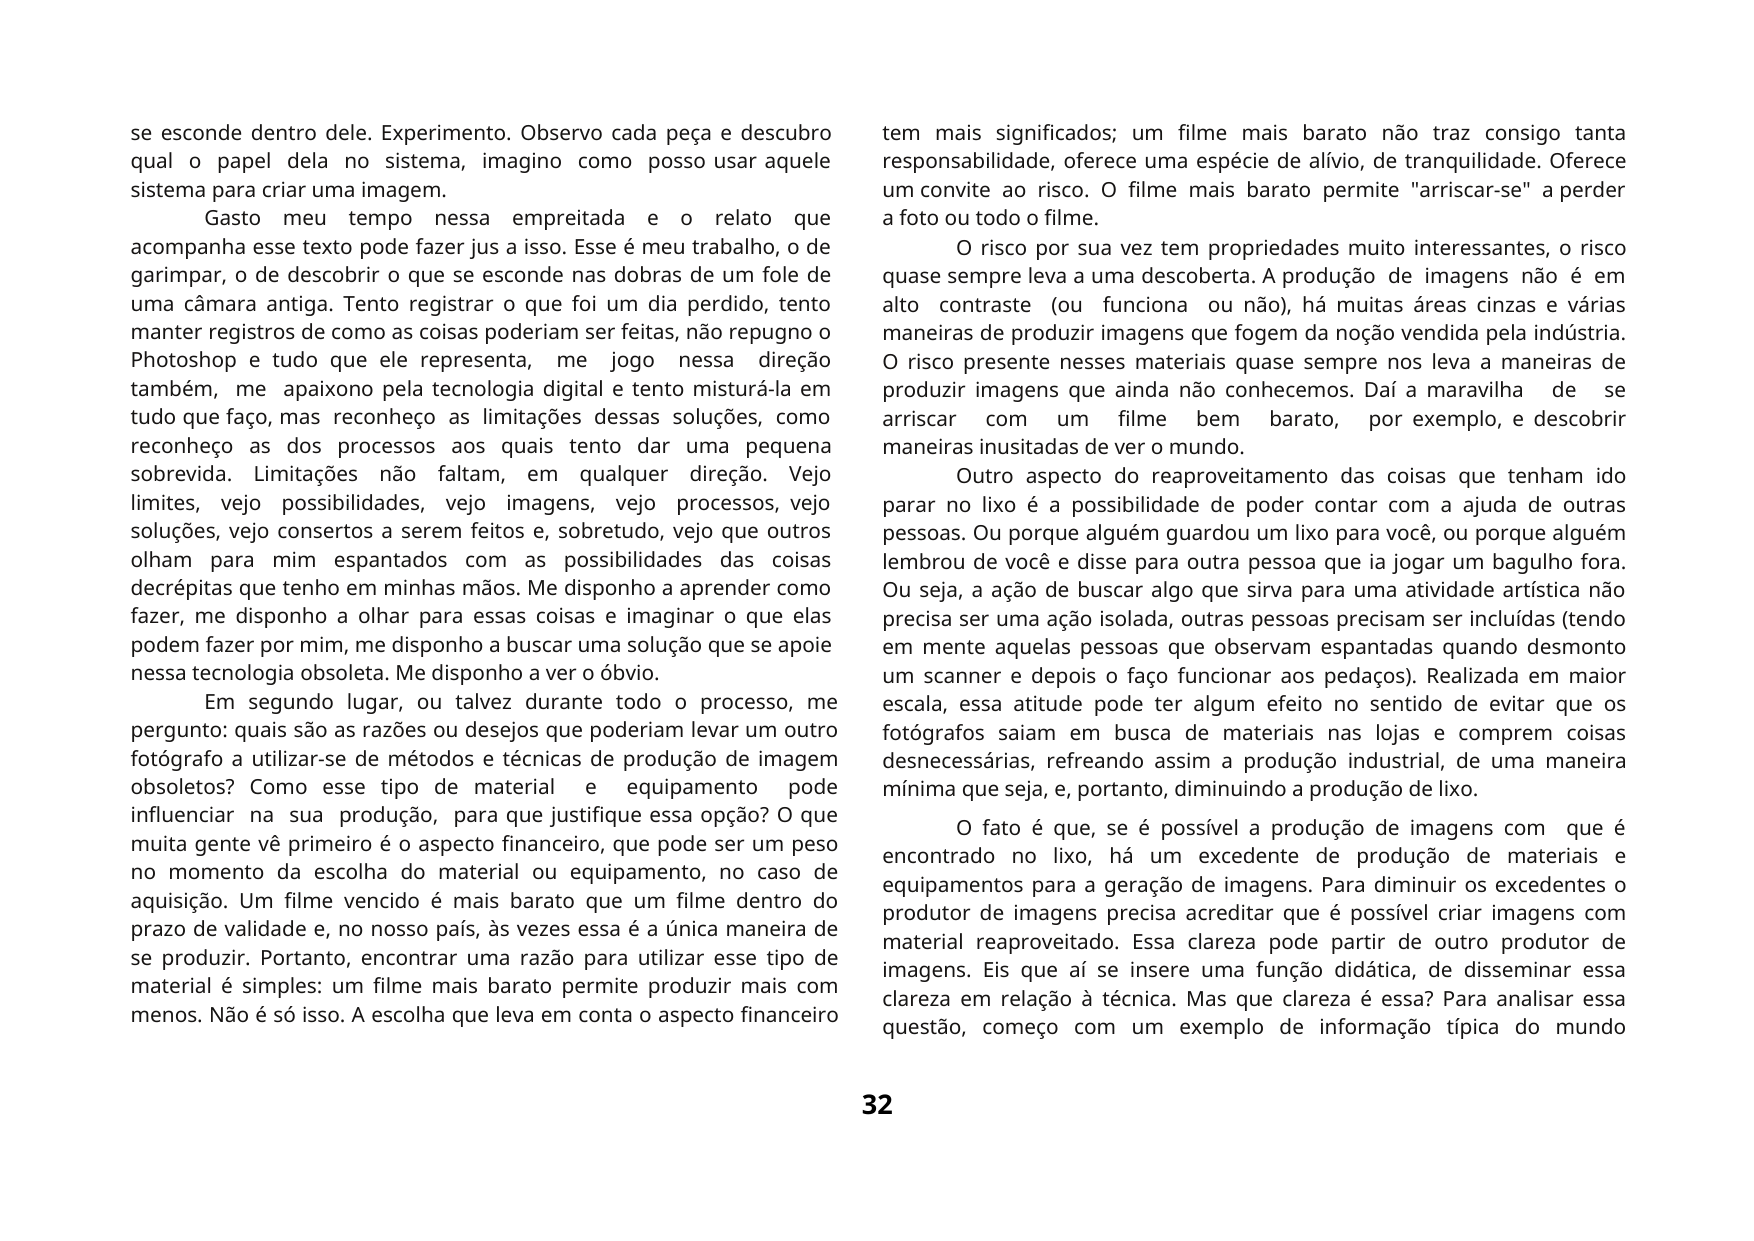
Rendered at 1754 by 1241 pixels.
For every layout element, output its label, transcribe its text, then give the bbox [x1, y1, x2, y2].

text Outro aspecto do reaproveitamento das coisas que tenham ido parar no lixo é a possibilidade de poder contar com a ajuda de outras pessoas. Ou porque alguém guardou um lixo para você, ou porque alguém lembrou de você e disse para outra pessoa que ia jogar um bagulho fora. Ou seja, a ação de buscar algo que sirva para uma atividade artística não precisa ser uma ação isolada, outras pessoas precisam ser incluídas (tendo em mente aquelas pessoas que observam espantadas quando desmonto um scanner e depois o faço funcionar aos pedaços). Realizada em maior escala, essa atitude pode ter algum efeito no sentido de evitar que os fotógrafos saiam em busca de materiais nas lojas e comprem coisas desnecessárias, refreando assim a produção industrial, de uma maneira mínima que seja, e, portanto, diminuindo a produção de lixo. [882, 462, 1627, 803]
text Gasto meu tempo nessa empreitada e o relato que acompanha esse texto pode fazer jus a isso. Esse é meu trabalho, o de garimpar, o de descobrir o que se esconde nas dobras de um fole de uma câmara antiga. Tento registrar o que foi um dia perdido, tento manter registros de como as coisas poderiam ser feitas, não repugno o Photoshop e tudo que ele representa, me jogo nessa direção também, me apaixono pela tecnologia digital e tento misturá-la em tudo que faço, mas reconheço as limitações dessas soluções, como reconheço as dos processos aos quais tento dar uma pequena sobrevida. Limitações não faltam, em qualquer direção. Vejo limites, vejo possibilidades, vejo imagens, vejo processos, vejo soluções, vejo consertos a serem feitos e, sobretudo, vejo que outros olham para mim espantados com as possibilidades das coisas decrépitas que tenho em minhas mãos. Me disponho a aprender como fazer, me disponho a olhar para essas coisas e imaginar o que elas podem fazer por mim, me disponho a buscar uma solução que se apoie nessa tecnologia obsoleta. Me disponho a ver o óbvio. [130, 203, 832, 687]
text Em segundo lugar, ou talvez durante todo o processo, me pergunto: quais são as razões ou desejos que poderiam levar um outro fotógrafo a utilizar-se de métodos e técnicas de produção de imagem obsoletos? Como esse tipo de material e equipamento pode influenciar na sua produção, para que justifique essa opção? O que muita gente vê primeiro é o aspecto financeiro, que pode ser um peso no momento da escolha do material ou equipamento, no caso de aquisição. Um filme vencido é mais barato que um filme dentro do prazo de validade e, no nosso país, às vezes essa é a única maneira de se produzir. Portanto, encontrar uma razão para utilizar esse tipo de material é simples: um filme mais barato permite produzir mais com menos. Não é só isso. A escolha que leva em conta o aspecto financeiro [130, 687, 839, 1028]
text O risco por sua vez tem propriedades muito interessantes, o risco quase sempre leva a uma descoberta. A produção de imagens não é em alto contraste (ou funciona ou não), há muitas áreas cinzas e várias maneiras de produzir imagens que fogem da noção vendida pela indústria. O risco presente nesses materiais quase sempre nos leva a maneiras de produzir imagens que ainda não conhecemos. Daí a maravilha de se arriscar com um filme bem barato, por exemplo, e descobrir maneiras inusitadas de ver o mundo. [882, 233, 1627, 461]
text se esconde dentro dele. Experimento. Observo cada peça e descubro qual o papel dela no sistema, imagino como posso usar aquele sistema para criar uma imagem. [130, 118, 832, 203]
text tem mais significados; um filme mais barato não traz consigo tanta responsabilidade, oferece uma espécie de alívio, de tranquilidade. Oferece um convite ao risco. O filme mais barato permite "arriscar-se" a perder a foto ou todo o filme. [882, 118, 1627, 232]
text O fato é que, se é possível a produção de imagens com que é encontrado no lixo, há um excedente de produção de materiais e equipamentos para a geração de imagens. Para diminuir os excedentes o produtor de imagens precisa acreditar que é possível criar imagens com material reaproveitado. Essa clareza pode partir de outro produtor de imagens. Eis que aí se insere uma função didática, de disseminar essa clareza em relação à técnica. Mas que clareza é essa? Para analisar essa questão, começo com um exemplo de informação típica do mundo [882, 813, 1627, 1041]
